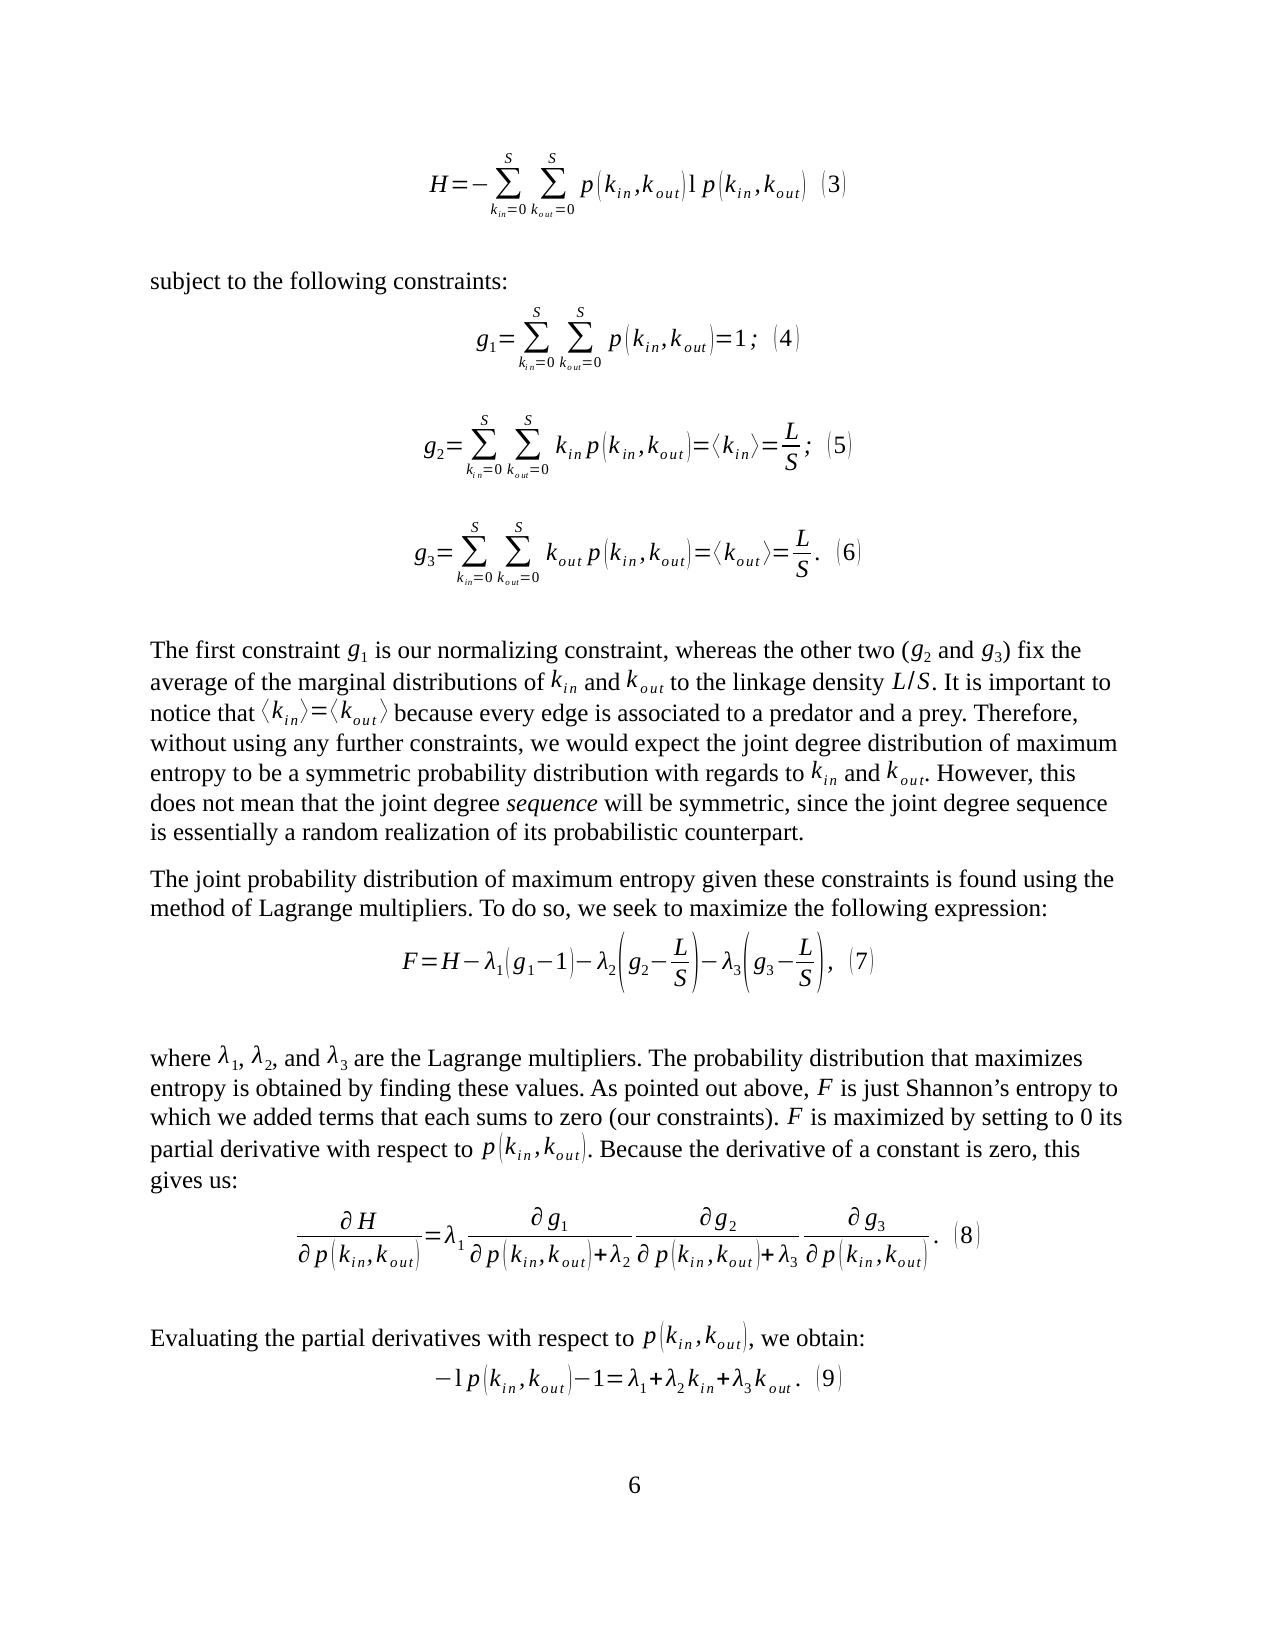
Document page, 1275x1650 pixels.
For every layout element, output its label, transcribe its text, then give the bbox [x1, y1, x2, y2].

text Evaluating the partial derivatives with respect to , we obtain: [150, 1320, 1125, 1354]
text subject to the following constraints: [150, 266, 1125, 295]
text The joint probability distribution of maximum entropy given these constraints is found using the method of Lagrange multipliers. To do so, we seek to maximize the following expression: [150, 864, 1125, 921]
text The first constraint is our normalizing constraint, whereas the other two ( and ) fix the average of the marginal distributions of and to the linkage density . It is important to notice that because every edge is associated to a predator and a prey. Therefore, without using any further constraints, we would expect the joint degree distribution of maximum entropy to be a symmetric probability distribution with regards to and . However, this does not mean that the joint degree sequence will be symmetric, since the joint degree sequence is essentially a random realization of its probabilistic counterpart. [150, 634, 1125, 846]
text where , , and are the Lagrange multipliers. The probability distribution that maximizes entropy is obtained by finding these values. As pointed out above, is just Shannon’s entropy to which we added terms that each sums to zero (our constraints). is maximized by setting to 0 its partial derivative with respect to . Because the derivative of a constant is zero, this gives us: [150, 1042, 1125, 1194]
